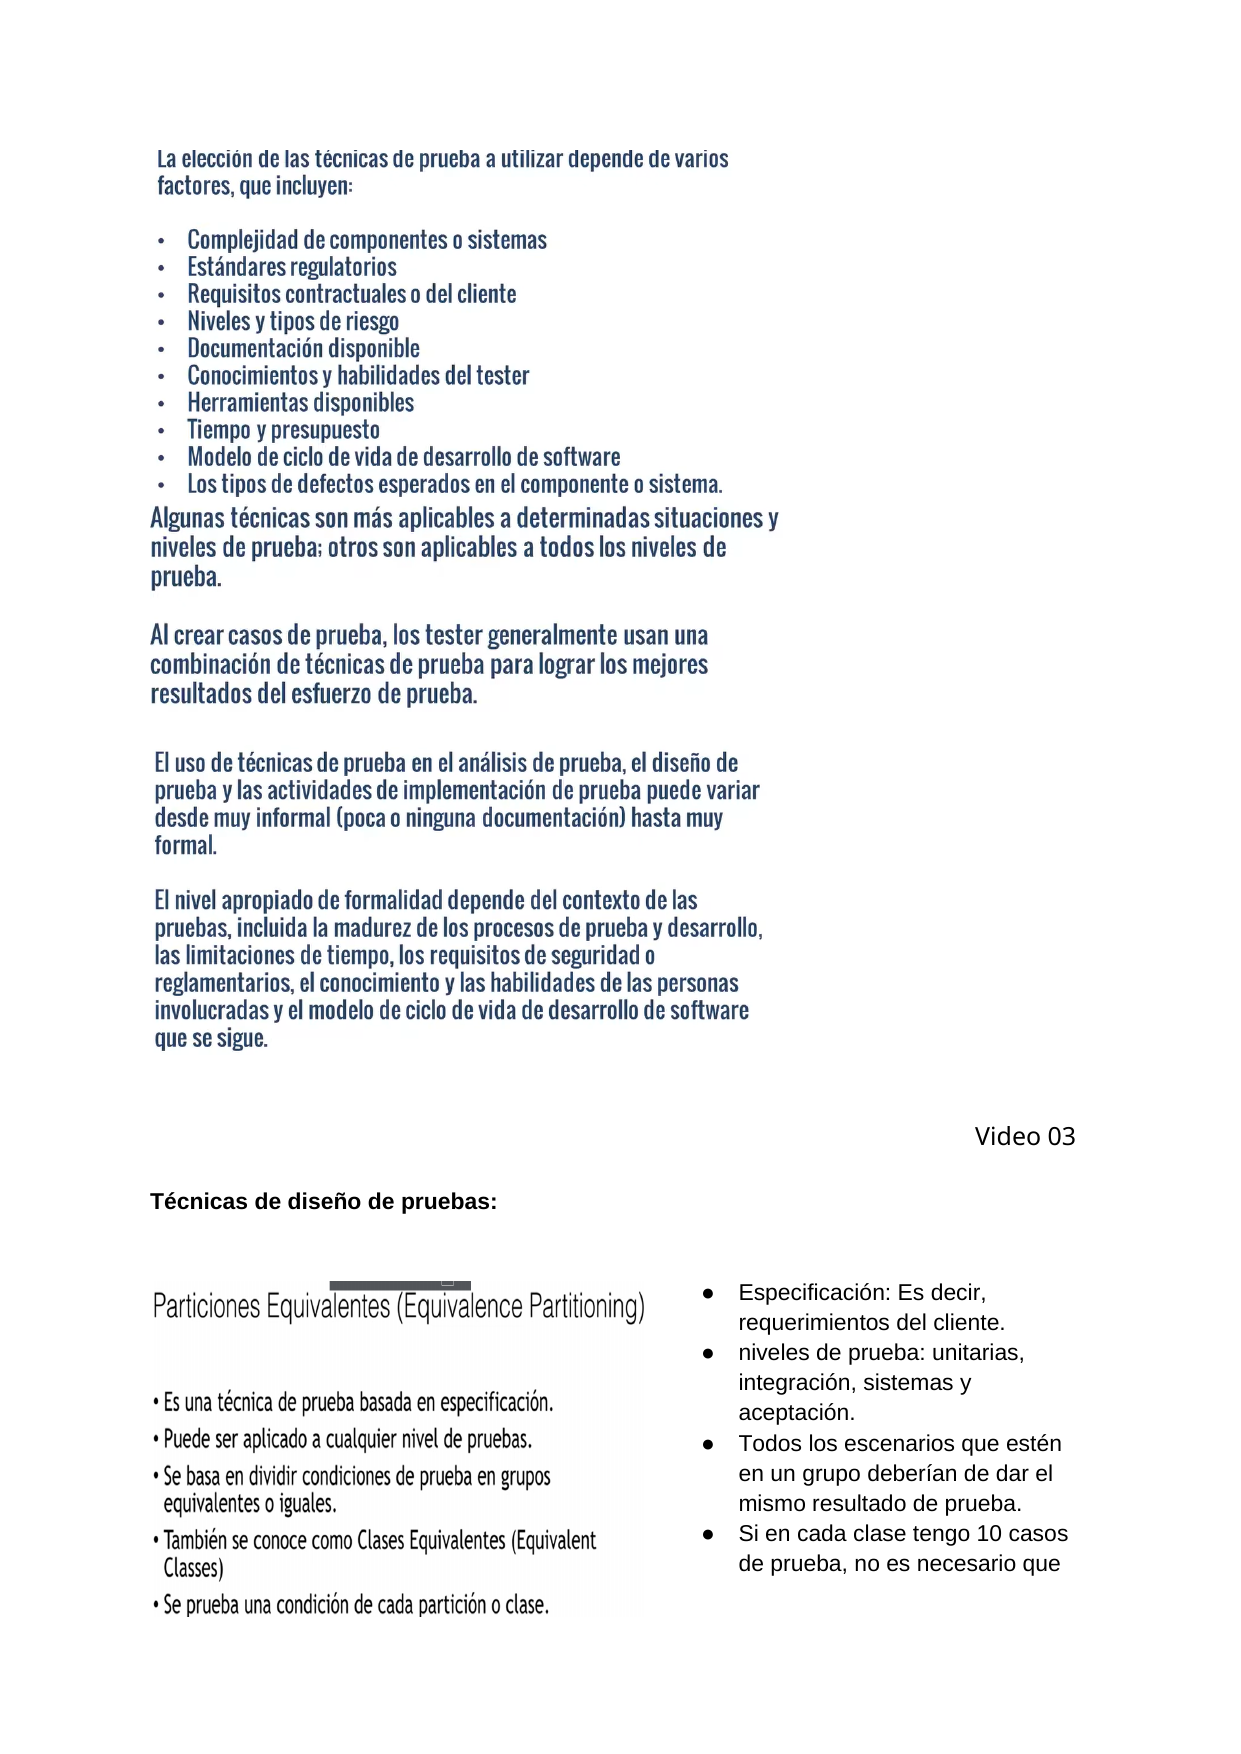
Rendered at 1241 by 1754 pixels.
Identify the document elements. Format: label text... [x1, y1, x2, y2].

list Si en cada clase tengo 10 casos de prueba, no es necesario que [645, 1520, 1090, 1577]
text Técnicas de diseño de pruebas: [150, 1188, 1090, 1214]
list niveles de prueba: unitarias, integración, sistemas y aceptación. [645, 1339, 1090, 1426]
list Todos los escenarios que estén en un grupo deberían de dar el mismo resultado de prueba. [645, 1429, 1090, 1516]
list Especificación: Es decir, requerimientos del cliente. [187, 1278, 1090, 1335]
picture [150, 745, 770, 1055]
picture [153, 1281, 645, 1617]
picture [150, 500, 784, 712]
picture [150, 150, 734, 497]
text Video 03 [975, 1118, 1090, 1153]
